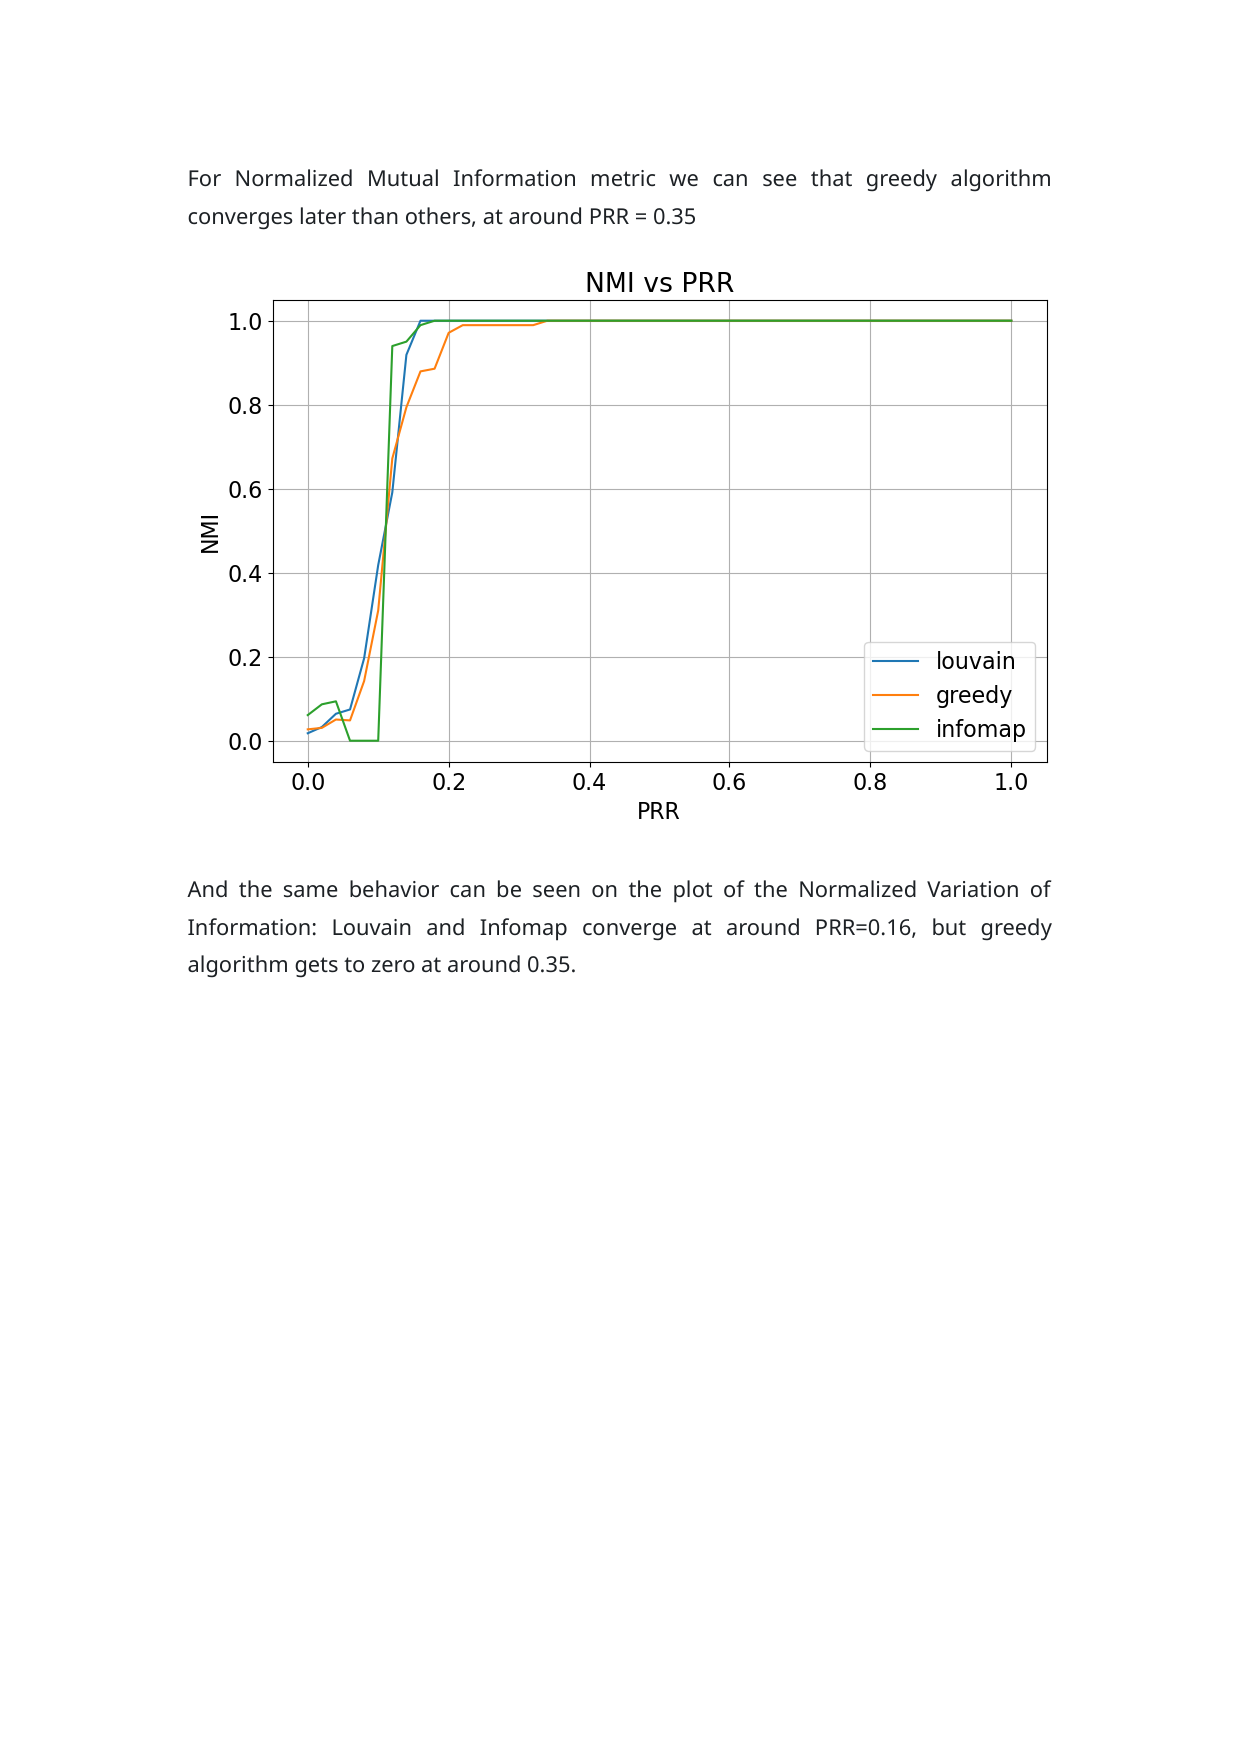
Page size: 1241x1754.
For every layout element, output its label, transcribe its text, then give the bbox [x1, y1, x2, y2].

picture [189, 262, 1055, 832]
text For Normalized Mutual Information metric we can see that greedy algorithm converges later than others, at around PRR = 0.35 [187, 162, 1053, 232]
text And the same behavior can be seen on the plot of the Normalized Variation of Information: Louvain and Infomap converge at around PRR=0.16, but greedy algorithm gets to zero at around 0.35. [187, 251, 1053, 980]
